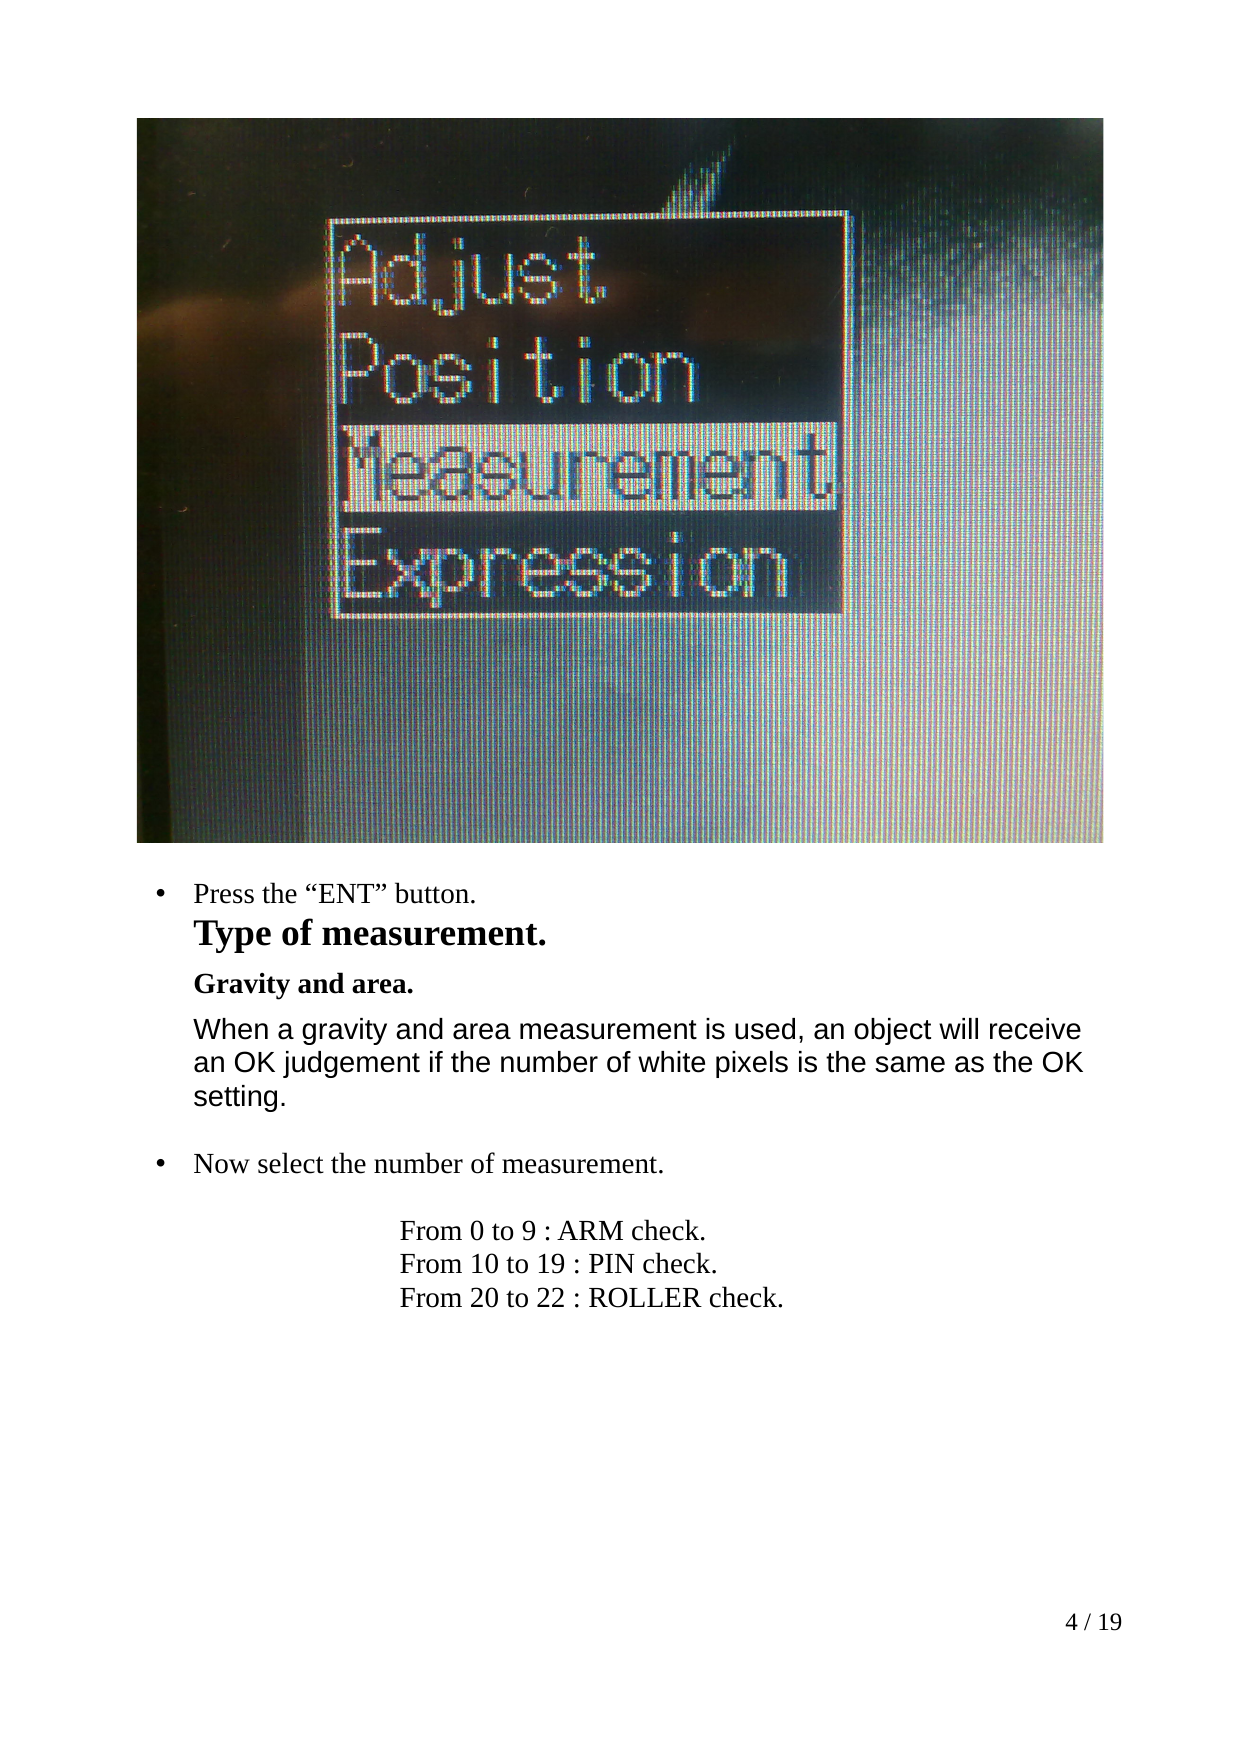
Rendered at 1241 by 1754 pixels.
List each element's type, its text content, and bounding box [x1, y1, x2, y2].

list Type of measurement. [156, 910, 1122, 953]
list When a gravity and area measurement is used, an object will receive an OK judgement if the number of white pixels is the same as the OK setting. [156, 1012, 1122, 1112]
list From 10 to 19 : PIN check. [399, 1247, 1122, 1280]
picture [136, 118, 1104, 843]
list Press the “ENT” button. [156, 876, 1122, 910]
list From 0 to 9 : ARM check. [399, 1213, 1122, 1247]
list Now select the number of measurement. [156, 1146, 1122, 1179]
list From 20 to 22 : ROLLER check. [399, 1280, 1122, 1314]
list Gravity and area. [156, 966, 1122, 999]
